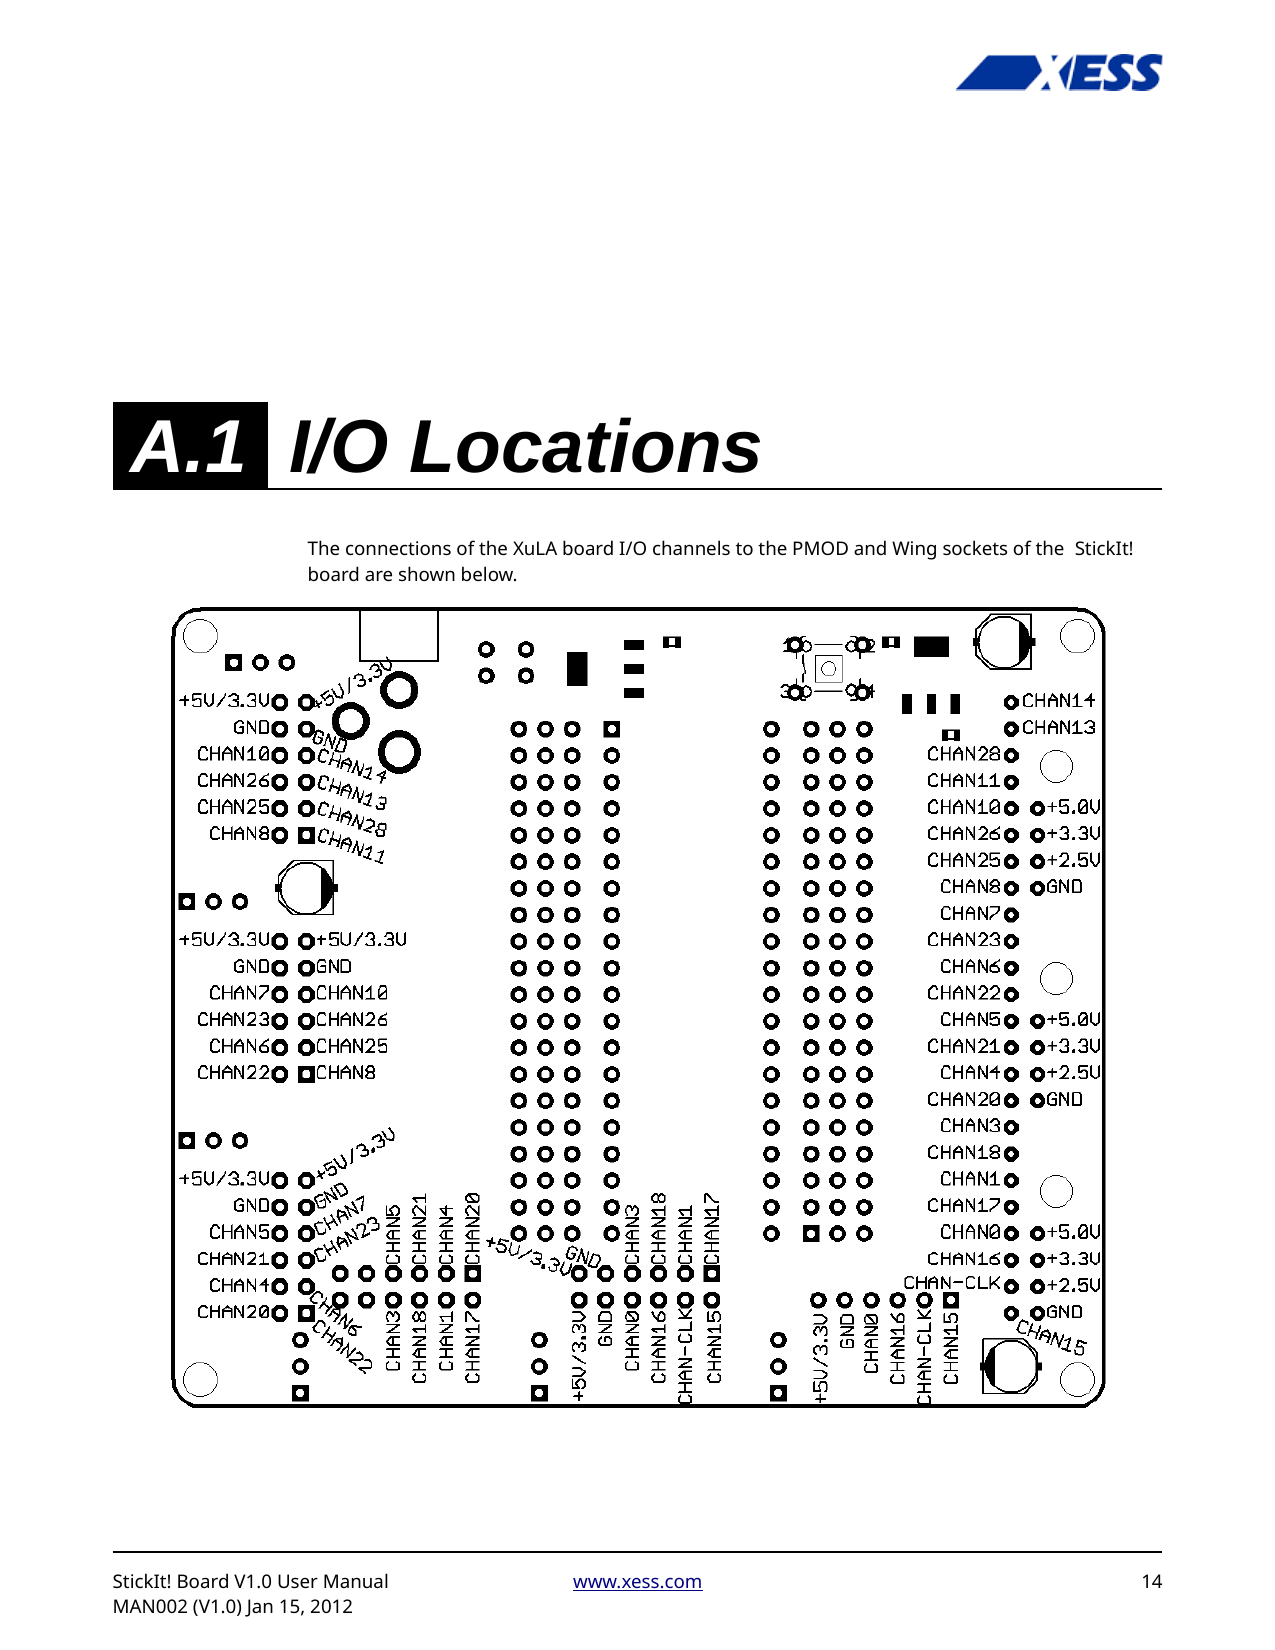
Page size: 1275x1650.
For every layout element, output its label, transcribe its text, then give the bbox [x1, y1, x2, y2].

subtitle I/O Locations [268, 402, 1162, 488]
picture [955, 54, 1163, 91]
text The connections of the XuLA board I/O channels to the PMOD and Wing sockets of the StickIt! board are shown below. [307, 535, 1162, 586]
picture [163, 598, 1113, 1417]
